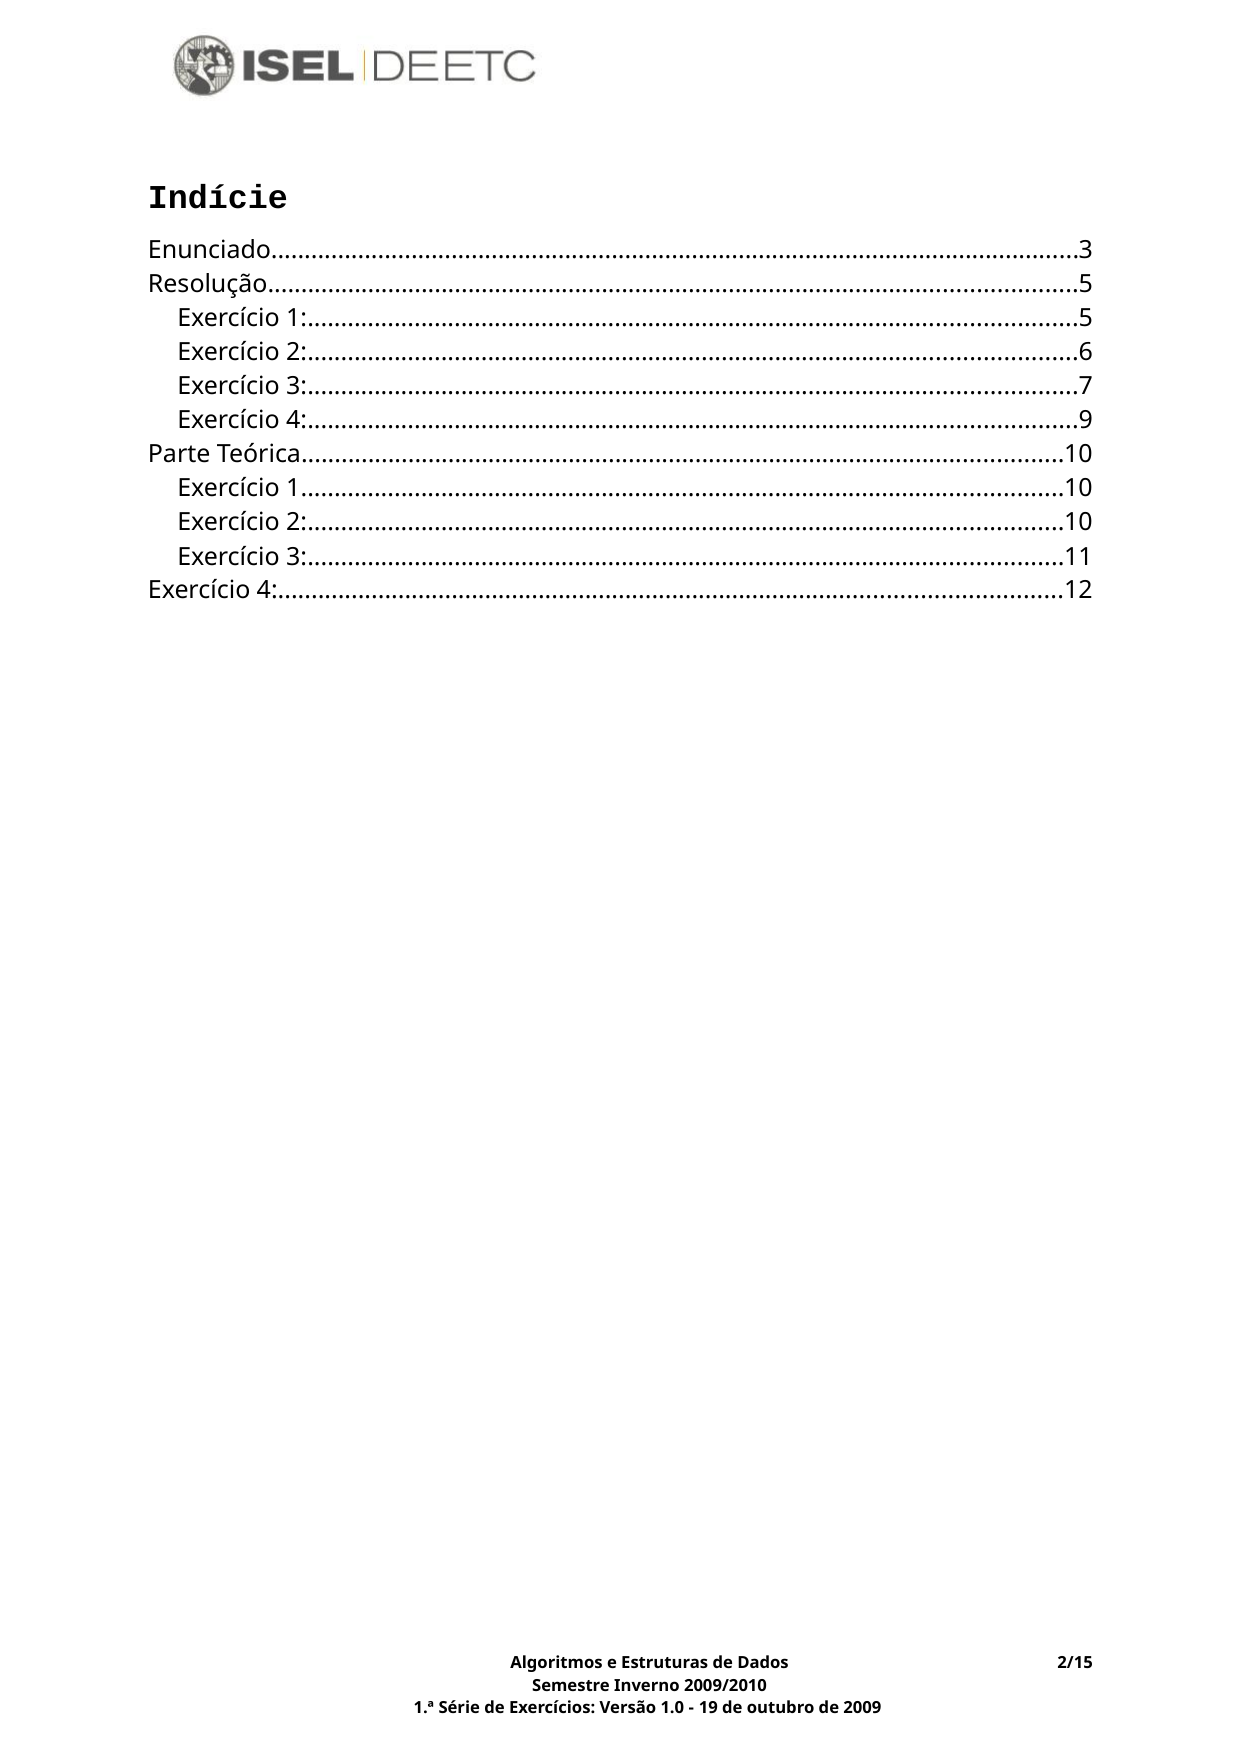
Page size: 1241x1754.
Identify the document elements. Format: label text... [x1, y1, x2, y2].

text Exercício 2: 6 [177, 334, 1093, 368]
text Enunciado 3 [148, 232, 1093, 266]
picture [164, 20, 566, 121]
text Exercício 1 10 [177, 470, 1093, 504]
text Exercício 3: 11 [177, 538, 1093, 572]
text Exercício 4: 12 [148, 572, 1093, 606]
subtitle Indície [148, 181, 1093, 219]
text Exercício 3: 7 [177, 368, 1093, 402]
text Exercício 4: 9 [177, 402, 1093, 436]
text Resolução 5 [148, 266, 1093, 300]
text Parte Teórica 10 [148, 436, 1093, 470]
text Exercício 2: 10 [177, 504, 1093, 538]
text Exercício 1: 5 [177, 300, 1093, 334]
